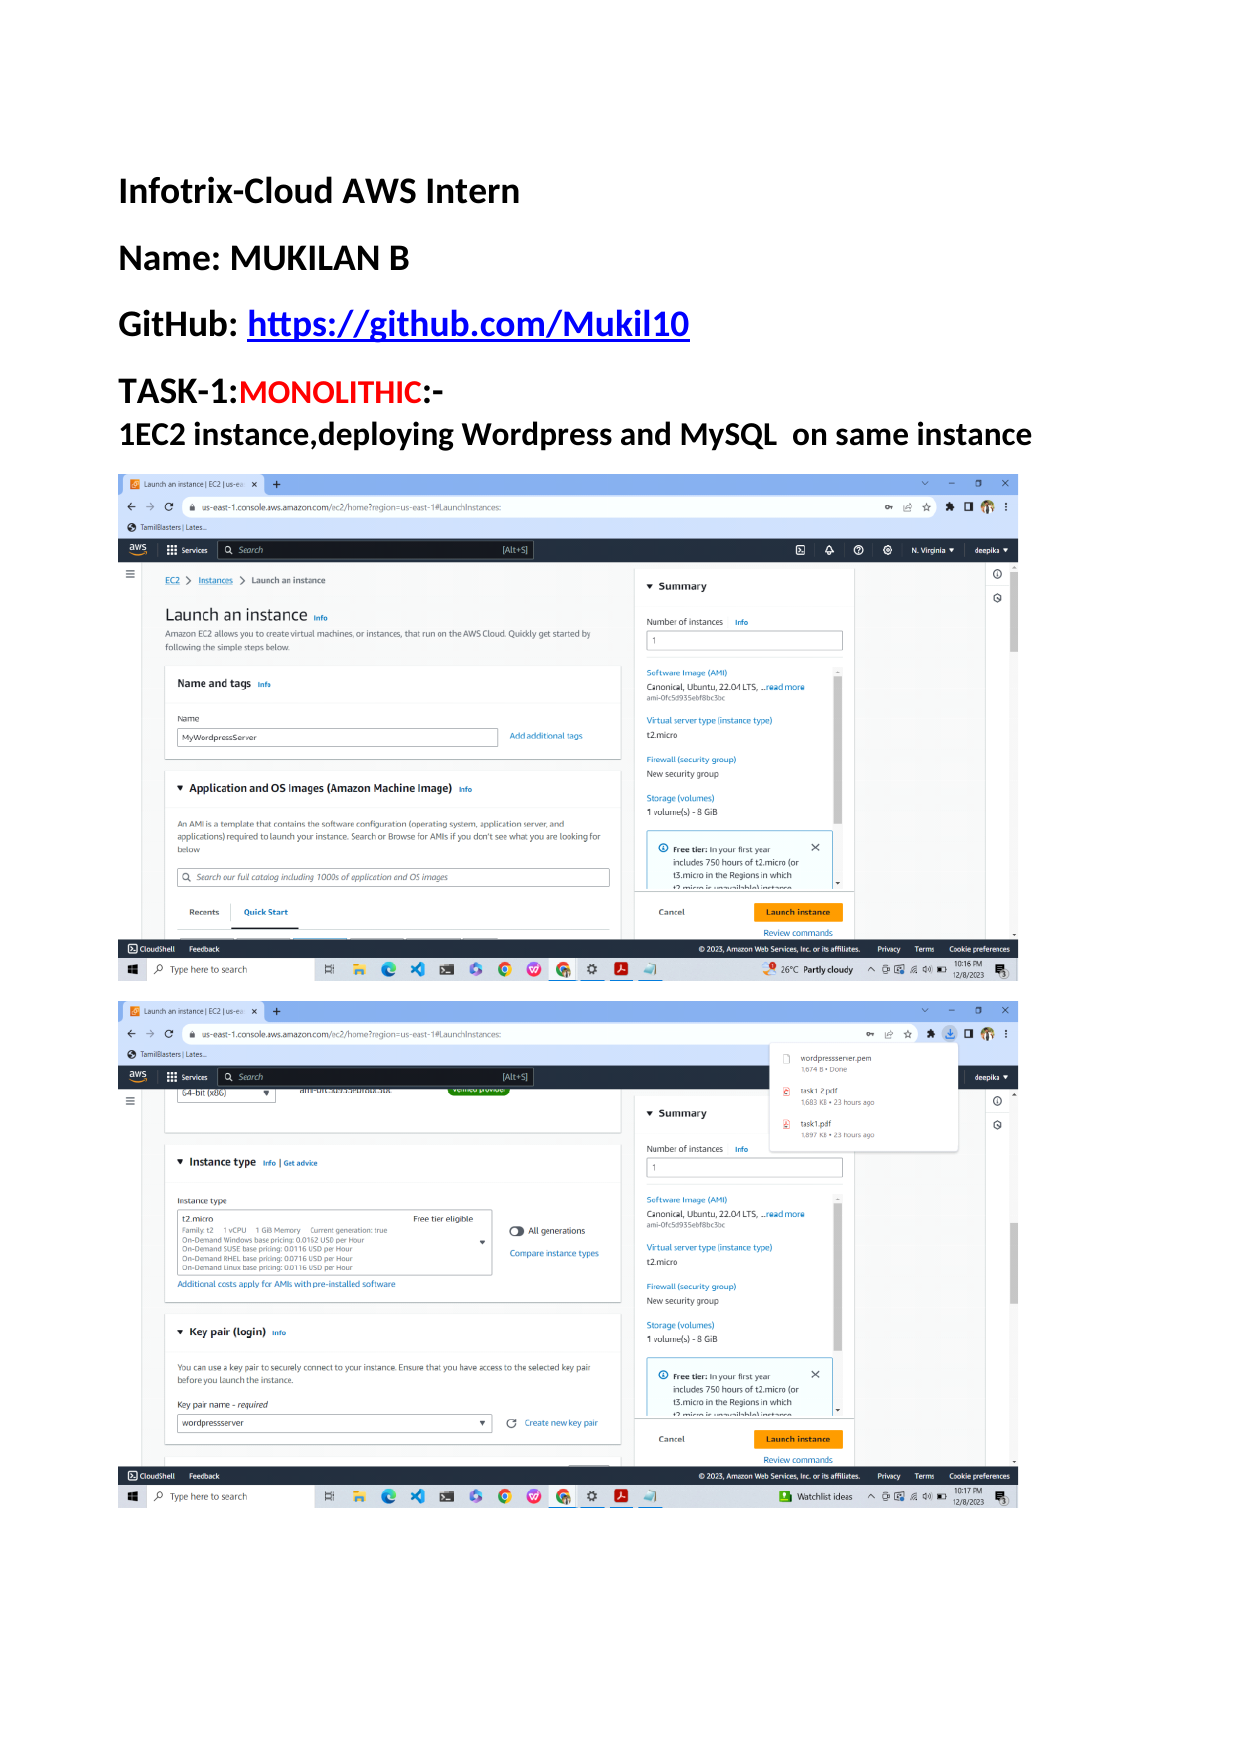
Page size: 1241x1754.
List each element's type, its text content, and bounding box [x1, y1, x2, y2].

text Name: MUKILAN B [118, 234, 1122, 279]
text TASK-1:MONOLITHIC:- 1EC2 instance,deploying Wordpress and MySQL on same instance [118, 367, 1122, 453]
text GitHub: https://github.com/Mukil10 [118, 300, 1122, 346]
text Infotrix-Cloud AWS Intern [118, 167, 1122, 213]
